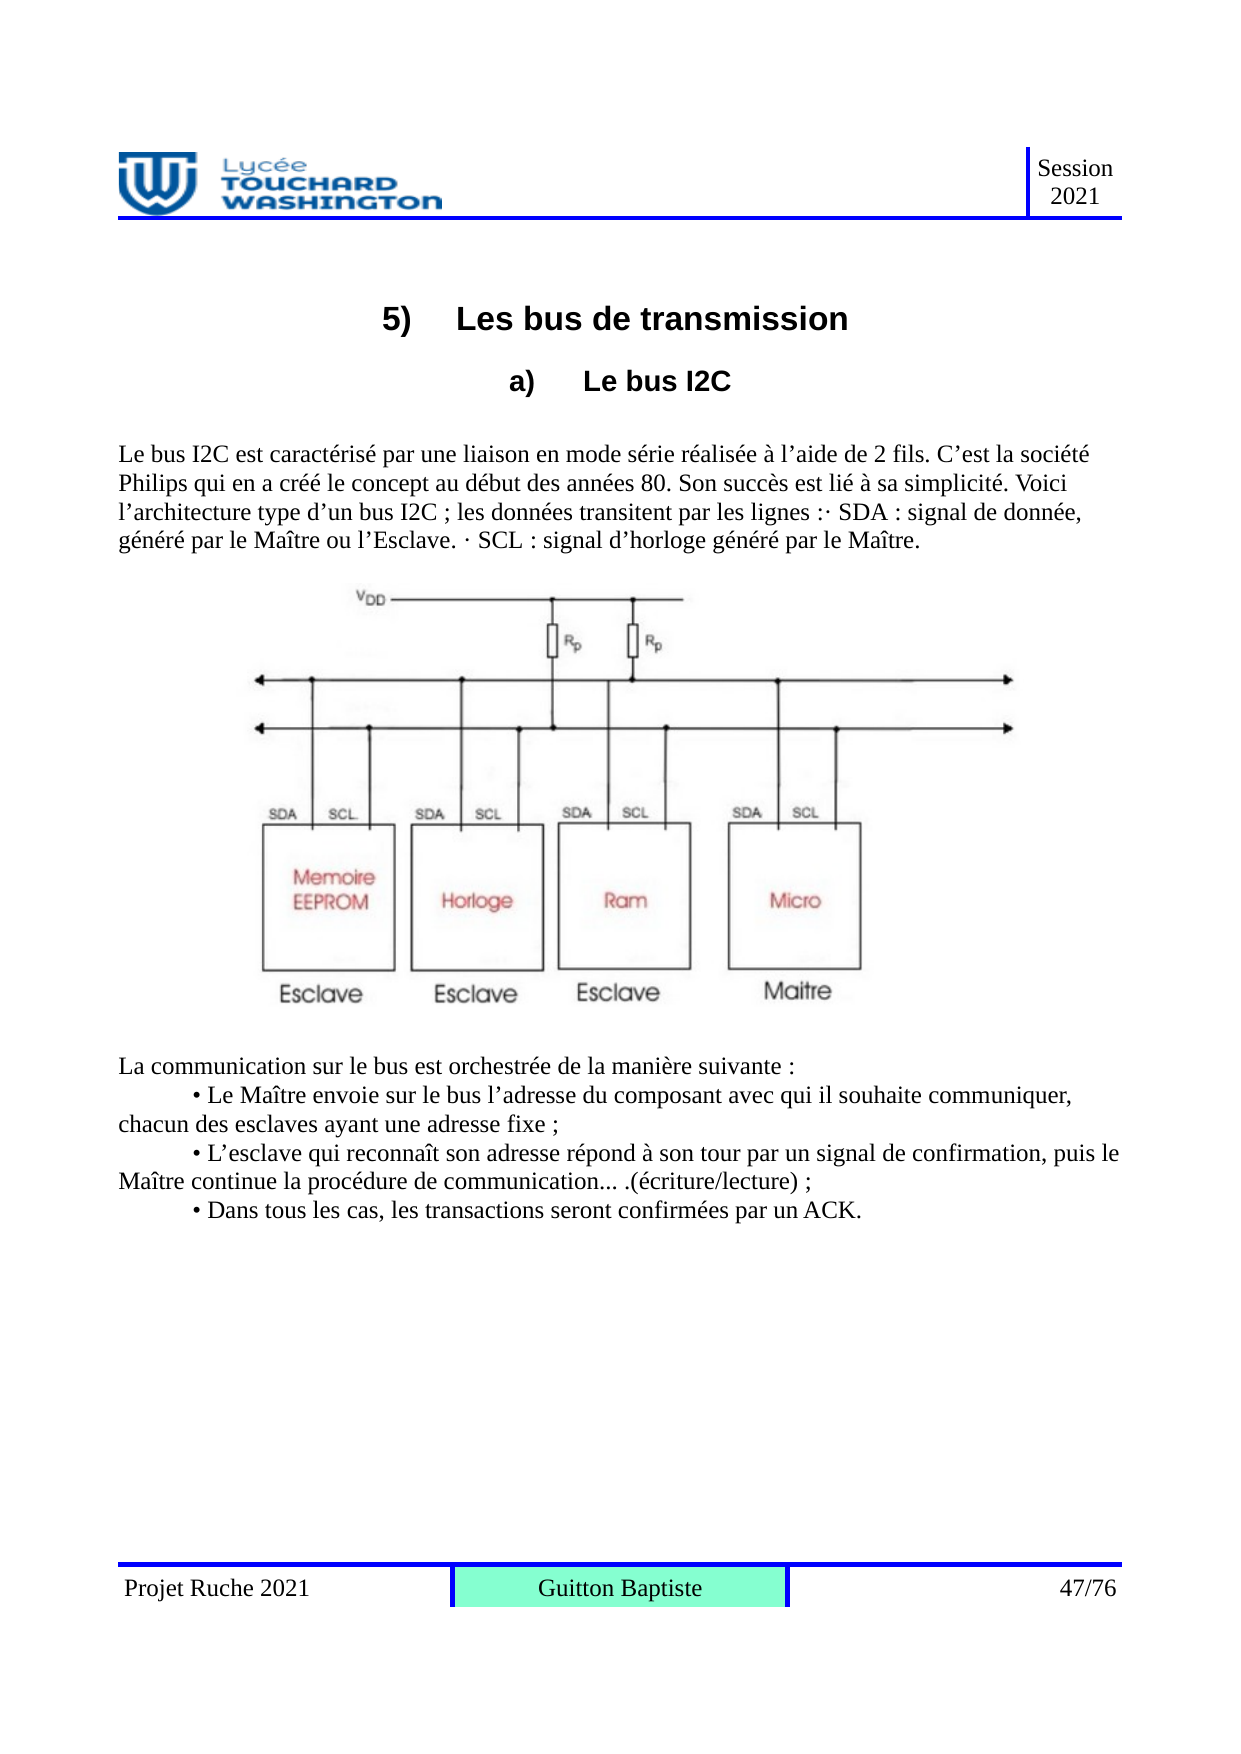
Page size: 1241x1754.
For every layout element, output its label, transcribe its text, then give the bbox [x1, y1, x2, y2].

text Le bus I2C est caractérisé par une liaison en mode série réalisée à l’aide de 2 fils. C’est la société Philips qui en a créé le concept au début des années 80. Son succès est lié à sa simplicité. Voici l’architecture type d’un bus I2C ; les données transitent par les lignes :· SDA : signal de donnée, généré par le Maître ou l’Esclave. · SCL : signal d’horloge généré par le Maître. [118, 439, 1122, 554]
subtitle Les bus de transmission [118, 299, 1122, 337]
subtitle Le bus I2C [118, 364, 1122, 398]
text La communication sur le bus est orchestrée de la manière suivante : • Le Maître envoie sur le bus l’adresse du composant avec qui il souhaite communiquer, chacun des esclaves ayant une adresse fixe ; • L’esclave qui reconnaît son adresse répond à son tour par un signal de confirmation, puis le Maître continue la procédure de communication... .(écriture/lecture) ; • Dans tous les cas, les transactions seront confirmées par un ACK. [118, 1051, 1122, 1224]
picture [215, 583, 1025, 1023]
picture [118, 152, 442, 216]
